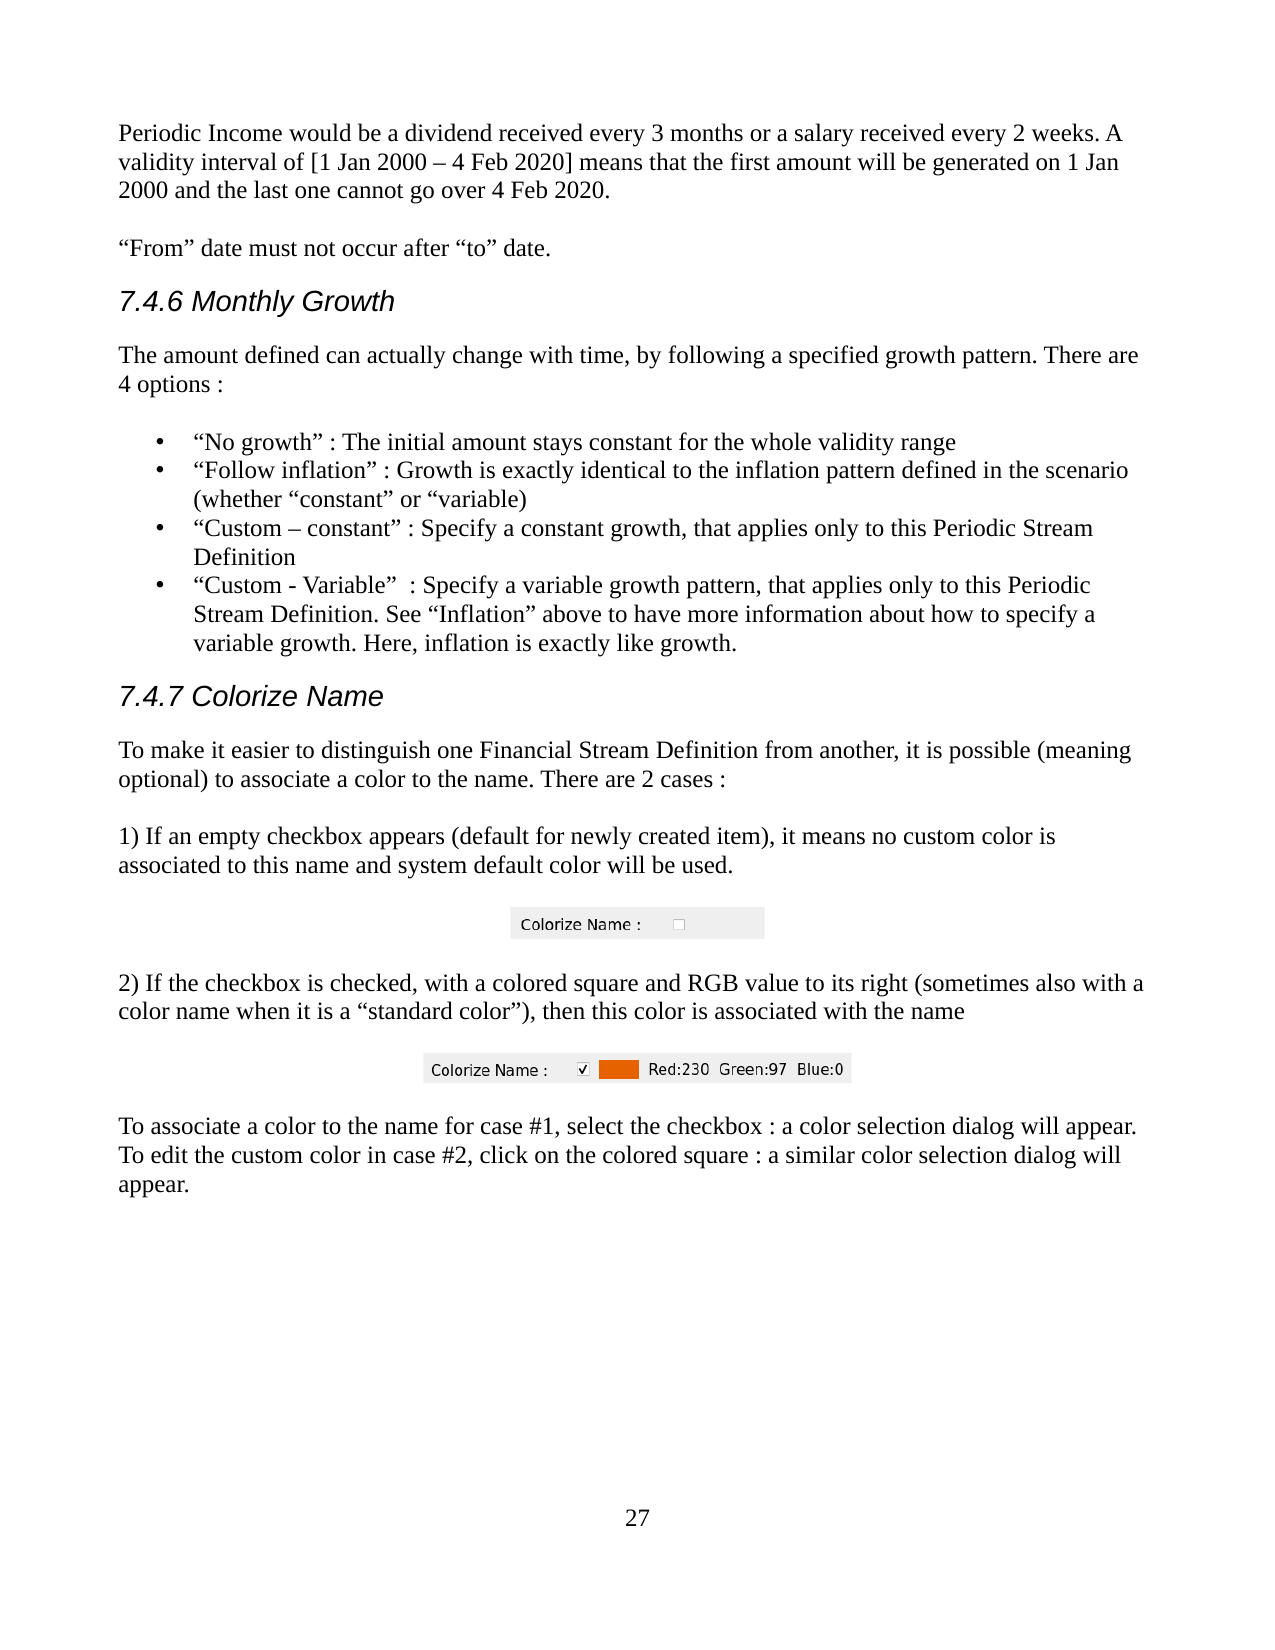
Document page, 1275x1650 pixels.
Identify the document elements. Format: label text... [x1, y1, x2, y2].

picture [510, 907, 765, 939]
list “Custom - Variable” : Specify a variable growth pattern, that applies only to this Periodic Stream Definition. See “Inflation” above to have more information about how to specify a variable growth. Here, inflation is exactly like growth. [156, 570, 1157, 657]
text To make it easier to distinguish one Financial Stream Definition from another, it is possible (meaning optional) to associate a color to the name. There are 2 cases : [118, 735, 1157, 793]
text 2) If the checkbox is checked, with a colored square and RGB value to its right (sometimes also with a color name when it is a “standard color”), then this color is associated with the name [118, 968, 1157, 1025]
text “From” date must not occur after “to” date. [118, 233, 1157, 262]
list “No growth” : The initial amount stays constant for the whole validity range [156, 427, 1157, 455]
text 1) If an empty checkbox appears (default for newly created item), it means no custom color is associated to this name and system default color will be used. [118, 821, 1157, 879]
list “Custom – constant” : Specify a constant growth, that applies only to this Periodic Stream Definition [156, 513, 1157, 570]
text The amount defined can actually change with time, by following a specified growth pattern. There are 4 options : [118, 340, 1157, 398]
subtitle Monthly Growth [118, 284, 1157, 318]
picture [423, 1053, 852, 1083]
text Periodic Income would be a dividend received every 3 months or a salary received every 2 weeks. A validity interval of [1 Jan 2000 – 4 Feb 2020] means that the first amount will be generated on 1 Jan 2000 and the last one cannot go over 4 Feb 2020. [118, 118, 1157, 204]
subtitle Colorize Name [118, 679, 1157, 713]
text To associate a color to the name for case #1, select the checkbox : a color selection dialog will appear. To edit the custom color in case #2, click on the colored square : a similar color selection dialog will appear. [118, 1111, 1157, 1197]
list “Follow inflation” : Growth is exactly identical to the inflation pattern defined in the scenario (whether “constant” or “variable) [156, 455, 1157, 513]
